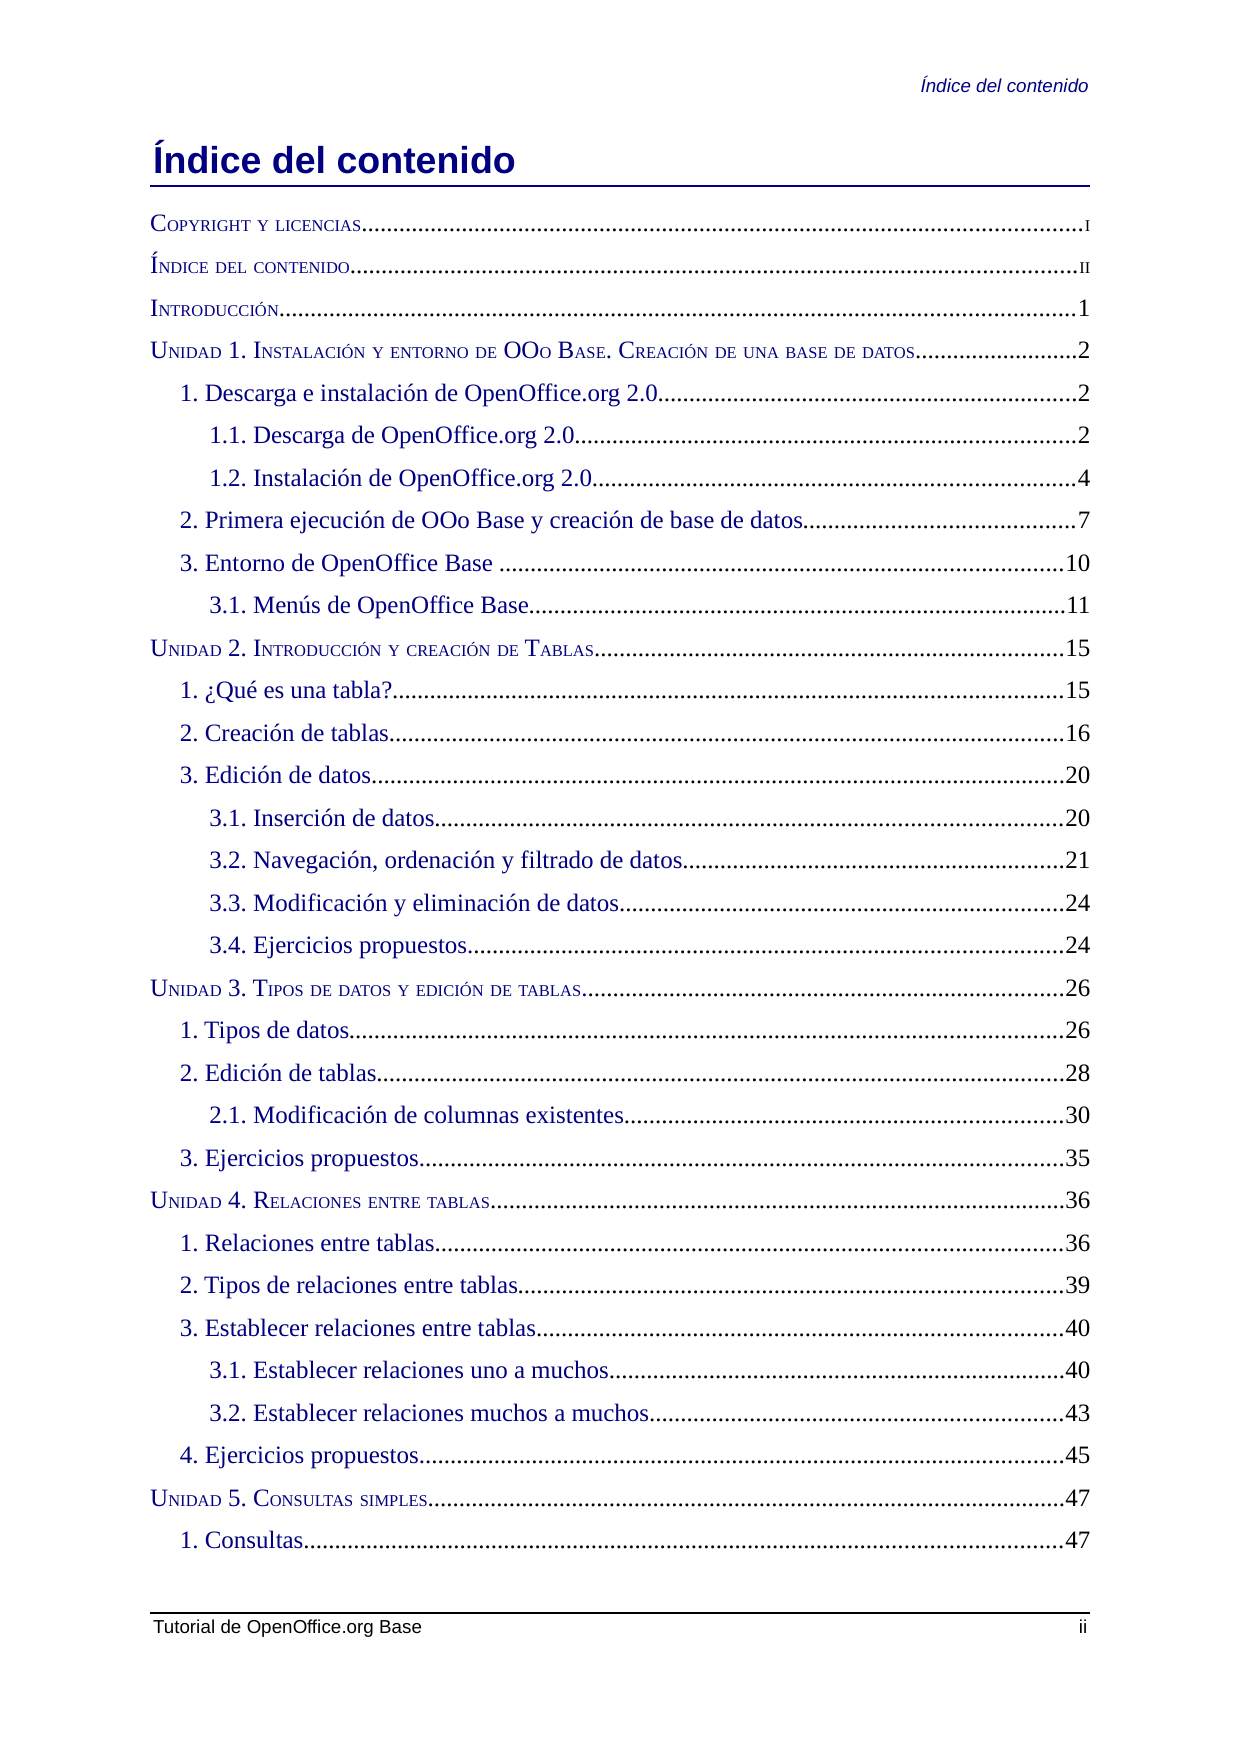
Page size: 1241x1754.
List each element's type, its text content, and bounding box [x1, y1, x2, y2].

text Unidad 3. Tipos de datos y edición de tablas. 26 [150, 974, 1090, 1002]
subtitle Índice del contenido [150, 137, 1090, 185]
text 2. Tipos de relaciones entre tablas 39 [179, 1272, 1090, 1299]
text Unidad 4. Relaciones entre tablas 36 [150, 1187, 1090, 1214]
text Unidad 1. Instalación y entorno de OOo Base. Creación de una base de datos 2 [150, 337, 1090, 364]
text 3.1. Menús de OpenOffice Base 11 [209, 592, 1090, 619]
text Copyright y licencias i [150, 209, 1090, 237]
text 3.3. Modificación y eliminación de datos 24 [209, 889, 1090, 917]
text 3.1. Establecer relaciones uno a muchos 40 [209, 1357, 1090, 1384]
text 2. Primera ejecución de OOo Base y creación de base de datos 7 [179, 507, 1090, 534]
text 4. Ejercicios propuestos. 45 [179, 1442, 1090, 1469]
text 1.1. Descarga de OpenOffice.org 2.0 2 [209, 422, 1090, 449]
text 1. Relaciones entre tablas 36 [179, 1229, 1090, 1257]
text 1. Tipos de datos 26 [179, 1017, 1090, 1044]
text 1.2. Instalación de OpenOffice.org 2.0 4 [209, 464, 1090, 492]
text Índice del contenido ii [150, 252, 1090, 279]
text 1. Consultas 47 [179, 1527, 1090, 1554]
text 3.2. Establecer relaciones muchos a muchos 43 [209, 1399, 1090, 1427]
text 3.1. Inserción de datos 20 [209, 804, 1090, 832]
text 3. Ejercicios propuestos. 35 [179, 1144, 1090, 1172]
text 3.4. Ejercicios propuestos. 24 [209, 932, 1090, 959]
text Unidad 2. Introducción y creación de Tablas 15 [150, 634, 1090, 662]
text 3. Establecer relaciones entre tablas 40 [179, 1314, 1090, 1342]
text 1. ¿Qué es una tabla? 15 [179, 677, 1090, 704]
text 3.2. Navegación, ordenación y filtrado de datos 21 [209, 847, 1090, 874]
text 2. Edición de tablas 28 [179, 1059, 1090, 1087]
text 2. Creación de tablas 16 [179, 719, 1090, 747]
text Unidad 5. Consultas simples 47 [150, 1484, 1090, 1512]
text 2.1. Modificación de columnas existentes 30 [209, 1102, 1090, 1129]
text 3. Entorno de OpenOffice Base 10 [179, 549, 1090, 577]
text Introducción 1 [150, 294, 1090, 322]
text 1. Descarga e instalación de OpenOffice.org 2.0 2 [179, 379, 1090, 407]
text 3. Edición de datos 20 [179, 762, 1090, 789]
